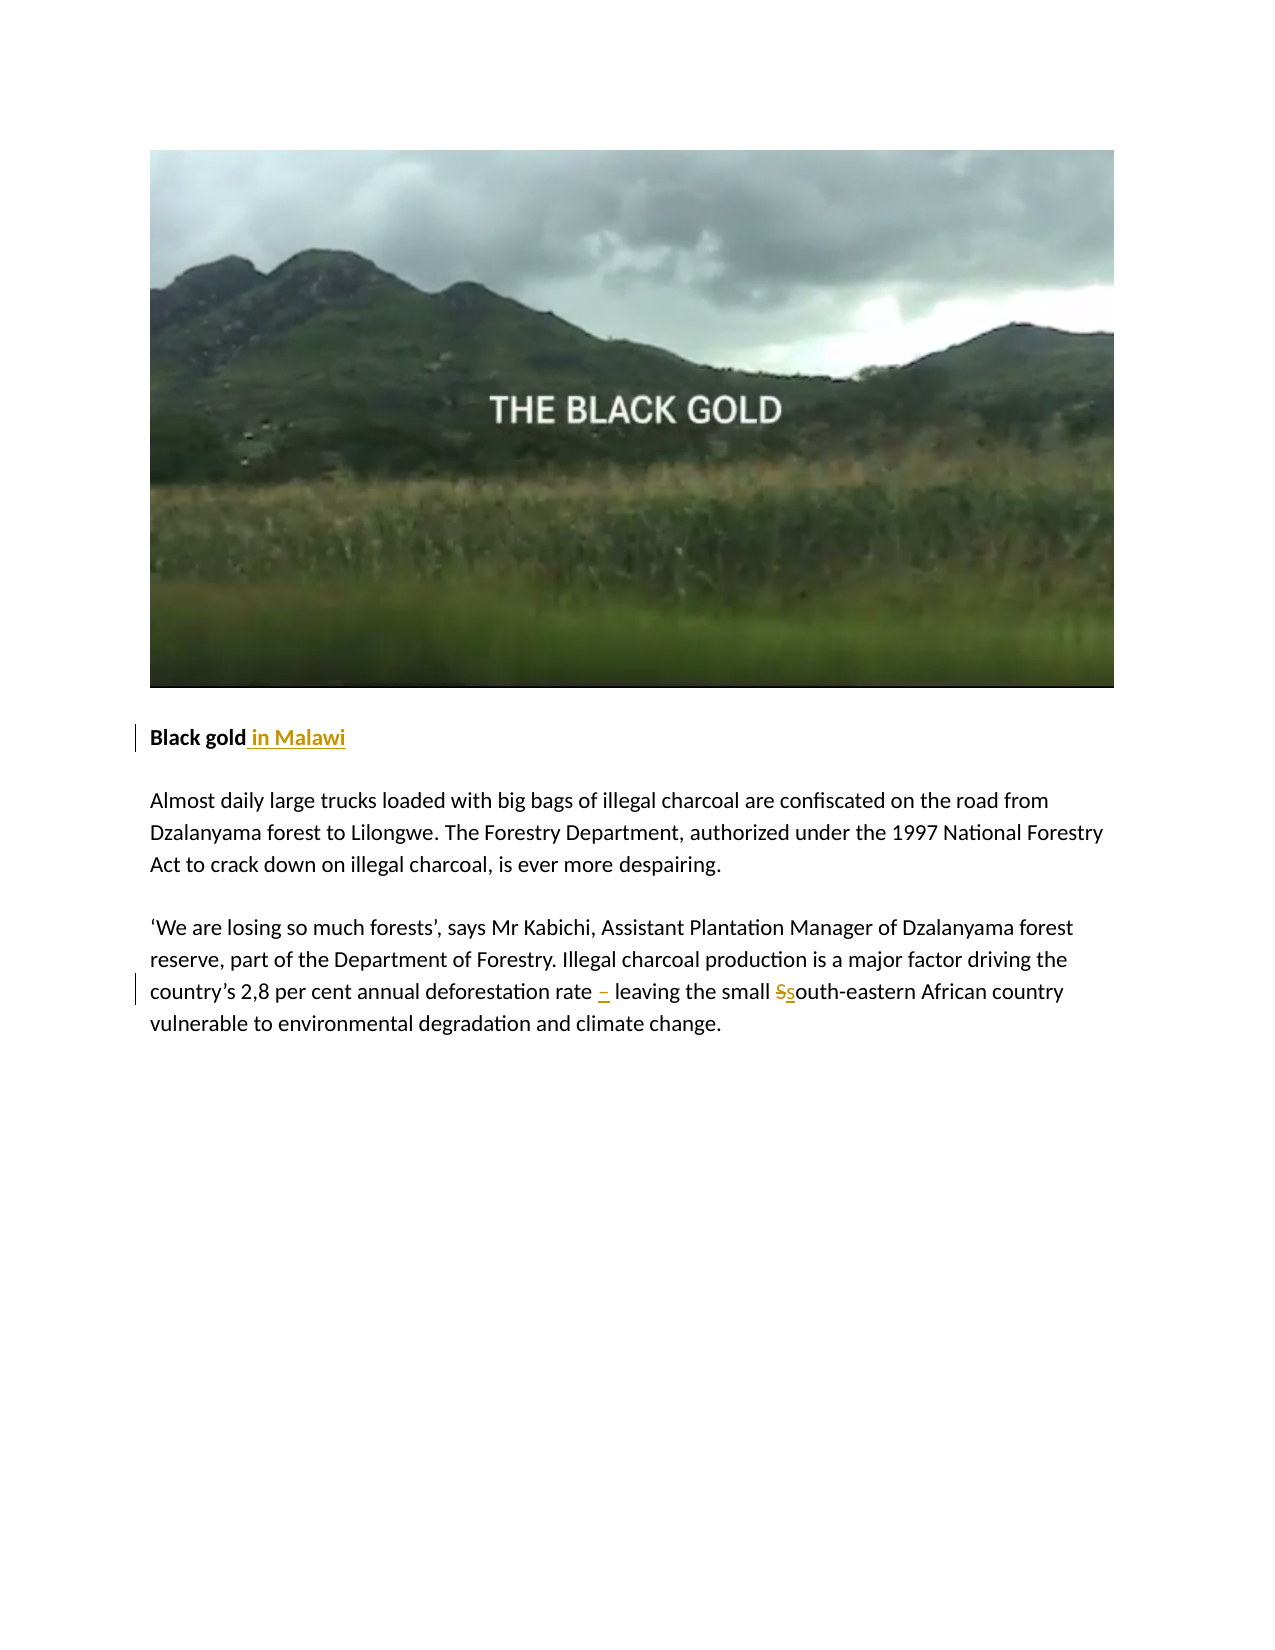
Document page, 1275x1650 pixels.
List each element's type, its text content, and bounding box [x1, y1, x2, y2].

text ‘We are losing so much forests’, says Mr Kabichi, Assistant Plantation Manager of Dzalanyama forest reserve, part of the Department of Forestry. Illegal charcoal production is a major factor driving the country’s 2,8 per cent annual deforestation rate – leaving the small south-eastern African country vulnerable to environmental degradation and climate change. [150, 913, 1125, 1037]
picture [150, 150, 1114, 688]
text Black gold in Malawi [150, 723, 1125, 752]
text Almost daily large trucks loaded with big bags of illegal charcoal are confiscated on the road from Dzalanyama forest to Lilongwe. The Forestry Department, authorized under the 1997 National Forestry Act to crack down on illegal charcoal, is ever more despairing. [150, 786, 1125, 878]
